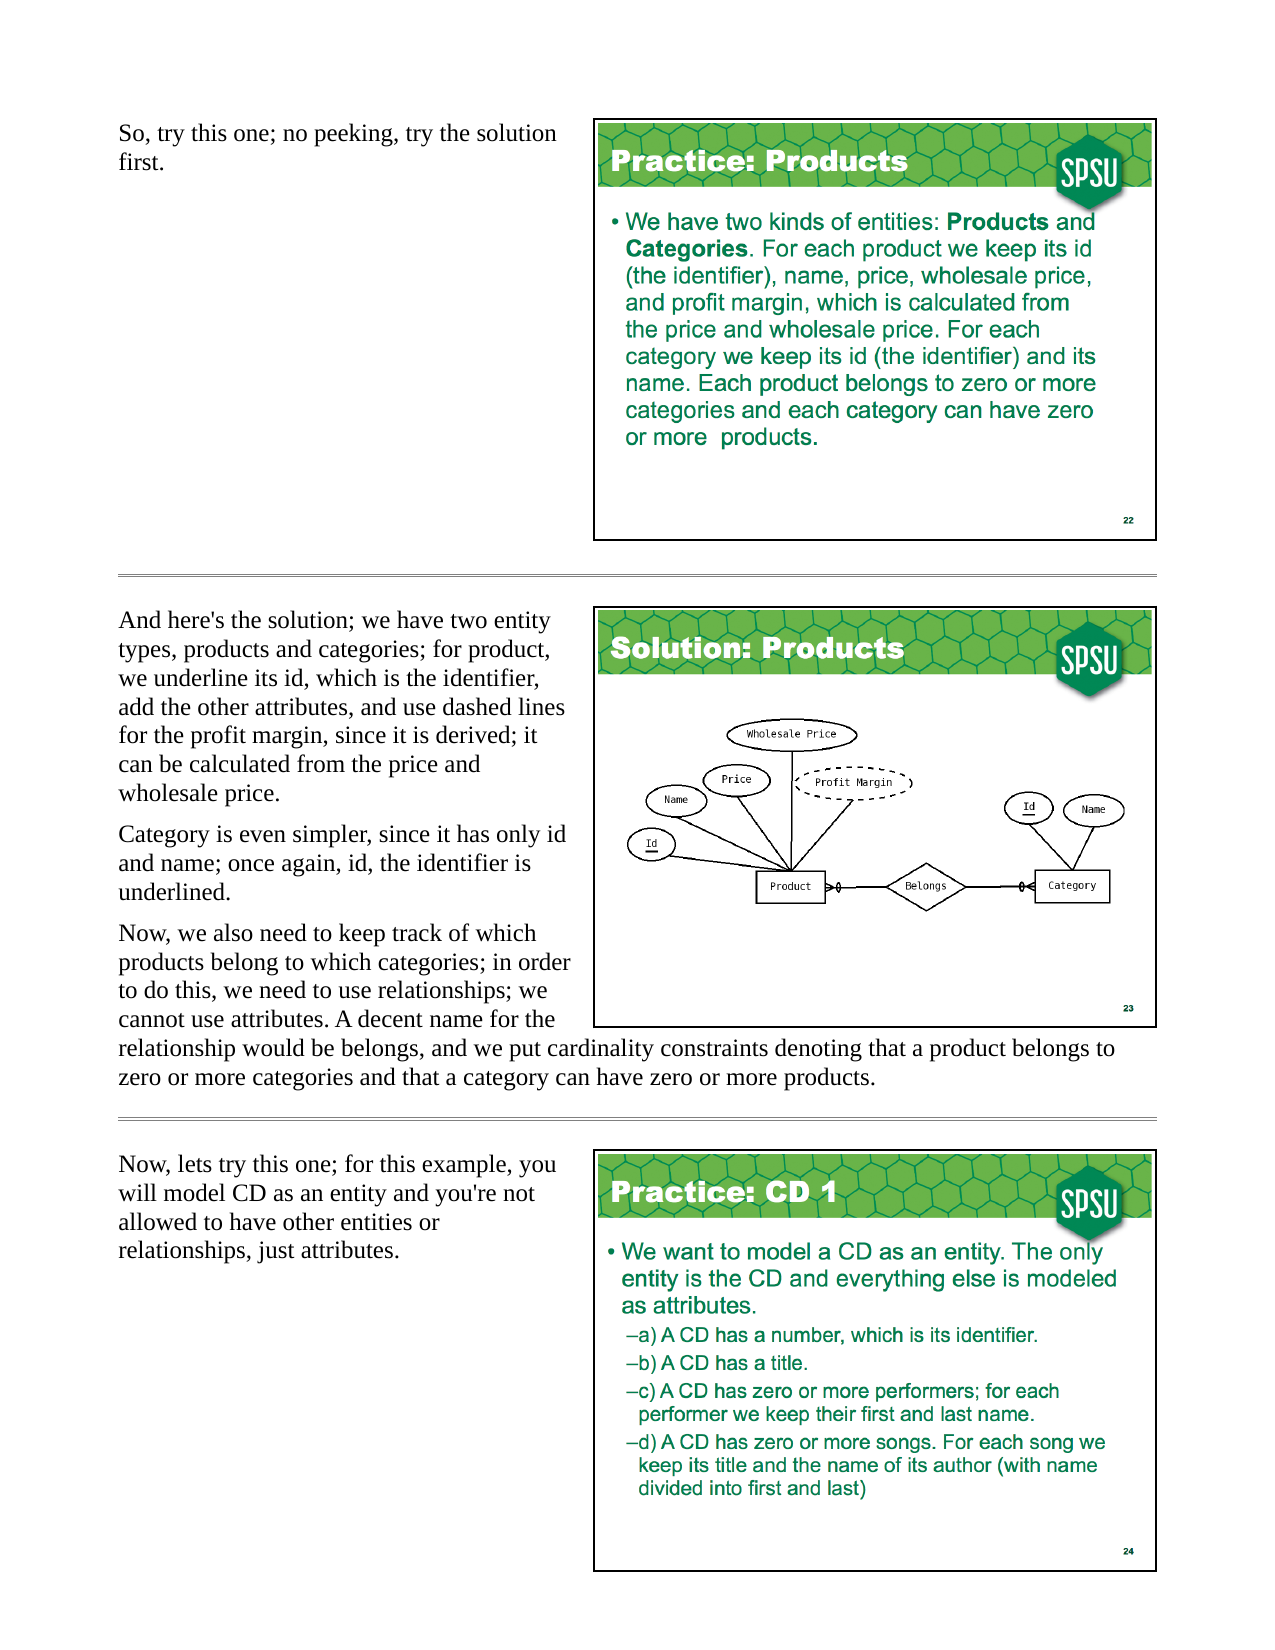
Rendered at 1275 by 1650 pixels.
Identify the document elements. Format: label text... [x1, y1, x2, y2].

picture [598, 1154, 1152, 1567]
text So, try this one; no peeking, try the solution first. [118, 118, 593, 176]
text Now, we also need to keep track of which products belong to which categories; in order to do this, we need to use relationships; we cannot use attributes. A decent name for the relationship would be belongs, and we put cardinality constraints denoting that a product belongs to zero or more categories and that a category can have zero or more products. [118, 918, 1157, 1091]
text [595, 608, 1155, 1026]
text Category is even simpler, since it has only id and name; once again, id, the identifier is underlined. [118, 819, 593, 906]
text And here's the solution; we have two entity types, products and categories; for product, we underline its id, which is the identifier, add the other attributes, and use dashed lines for the profit margin, since it is derived; it can be calculated from the price and wholesale price. [118, 606, 593, 807]
text [595, 1151, 1155, 1570]
text Now, lets try this one; for this example, you will model CD as an entity and you're not allowed to have other entities or relationships, just attributes. [118, 1149, 593, 1264]
picture [598, 610, 1152, 1024]
text [595, 120, 1155, 539]
picture [598, 123, 1152, 536]
